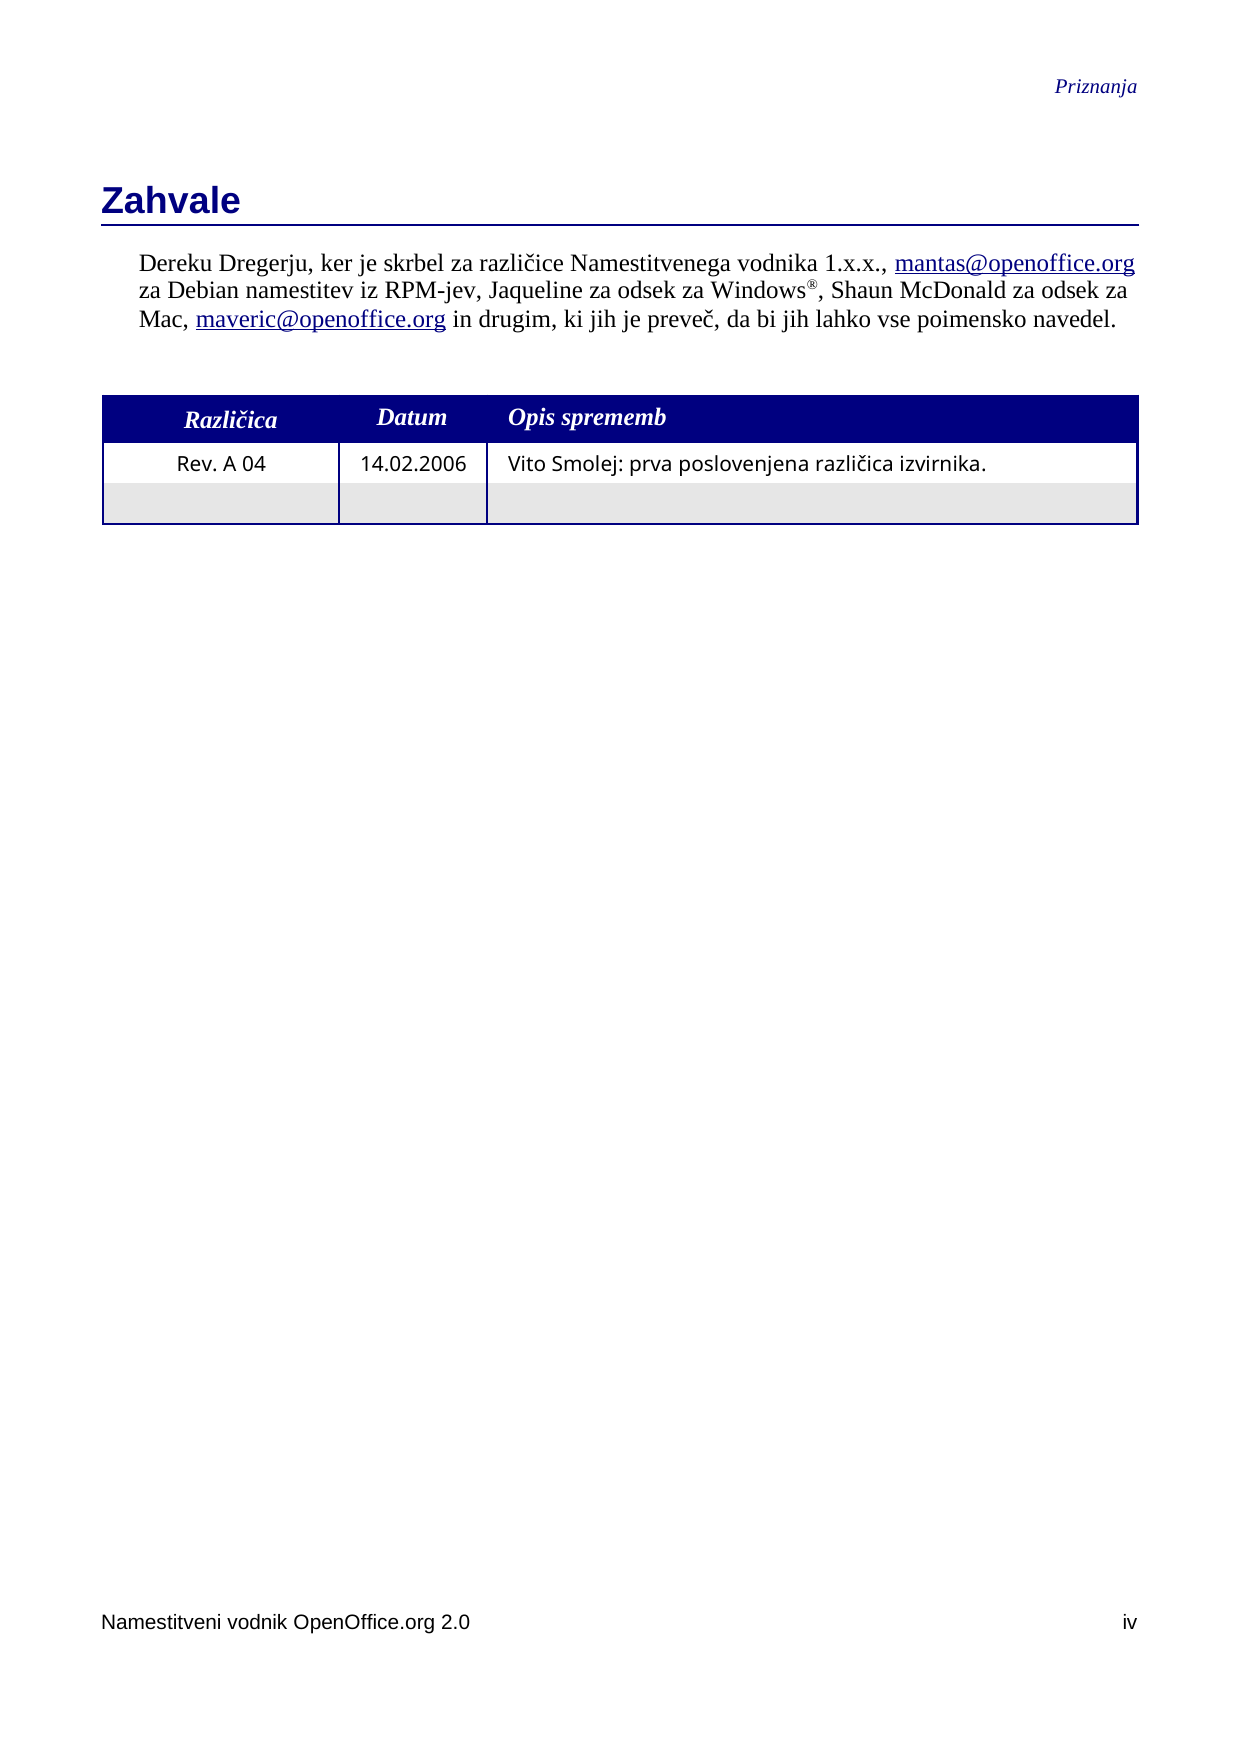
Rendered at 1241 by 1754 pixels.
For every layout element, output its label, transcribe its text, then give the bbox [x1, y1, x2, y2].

subtitle Zahvale [101, 180, 1139, 224]
table_header RRazličica [104, 397, 338, 441]
table_cell [340, 483, 486, 523]
table_cell [488, 483, 1136, 523]
table_cell [104, 483, 338, 523]
text Dereku Dregerju, ker je skrbel za različice Namestitvenega vodnika 1.x.x., mantas@openoffice.org za Debian namestitev iz RPM-jev, Jaqueline za odsek za Windows®, Shaun McDonald za odsek za Mac, maveric@openoffice.org in drugim, ki jih je preveč, da bi jih lahko vse poimensko navedel. [138, 248, 1139, 332]
table_cell Vito Smolej: prva poslovenjena različica izvirnika. [488, 443, 1136, 483]
table_cell 14.02.2006 [340, 443, 486, 483]
table_header Datum [340, 397, 486, 441]
table_cell Rev. A 04 [104, 443, 338, 483]
table_header Opis sprememb [488, 397, 1136, 441]
